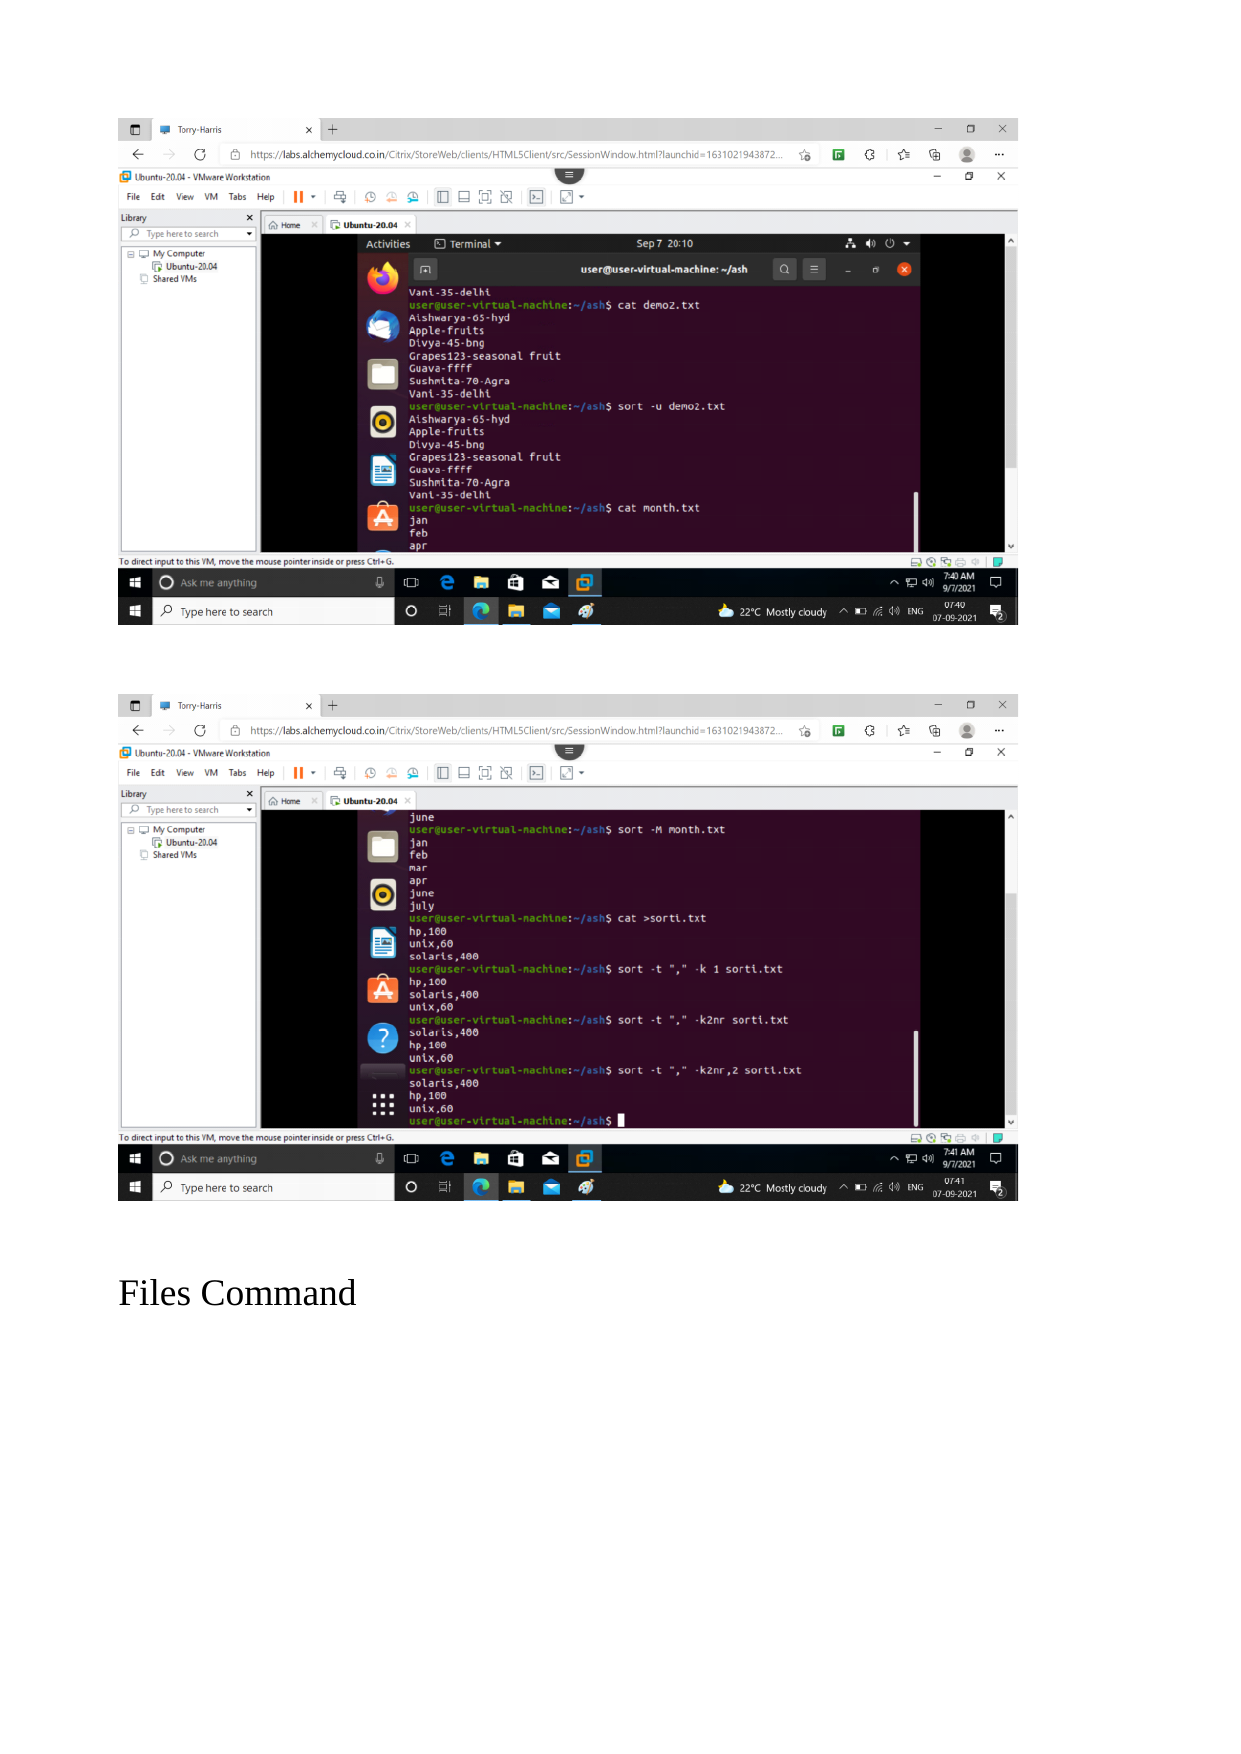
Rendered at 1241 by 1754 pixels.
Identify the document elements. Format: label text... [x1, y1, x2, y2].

text Files Command [118, 1270, 1122, 1313]
